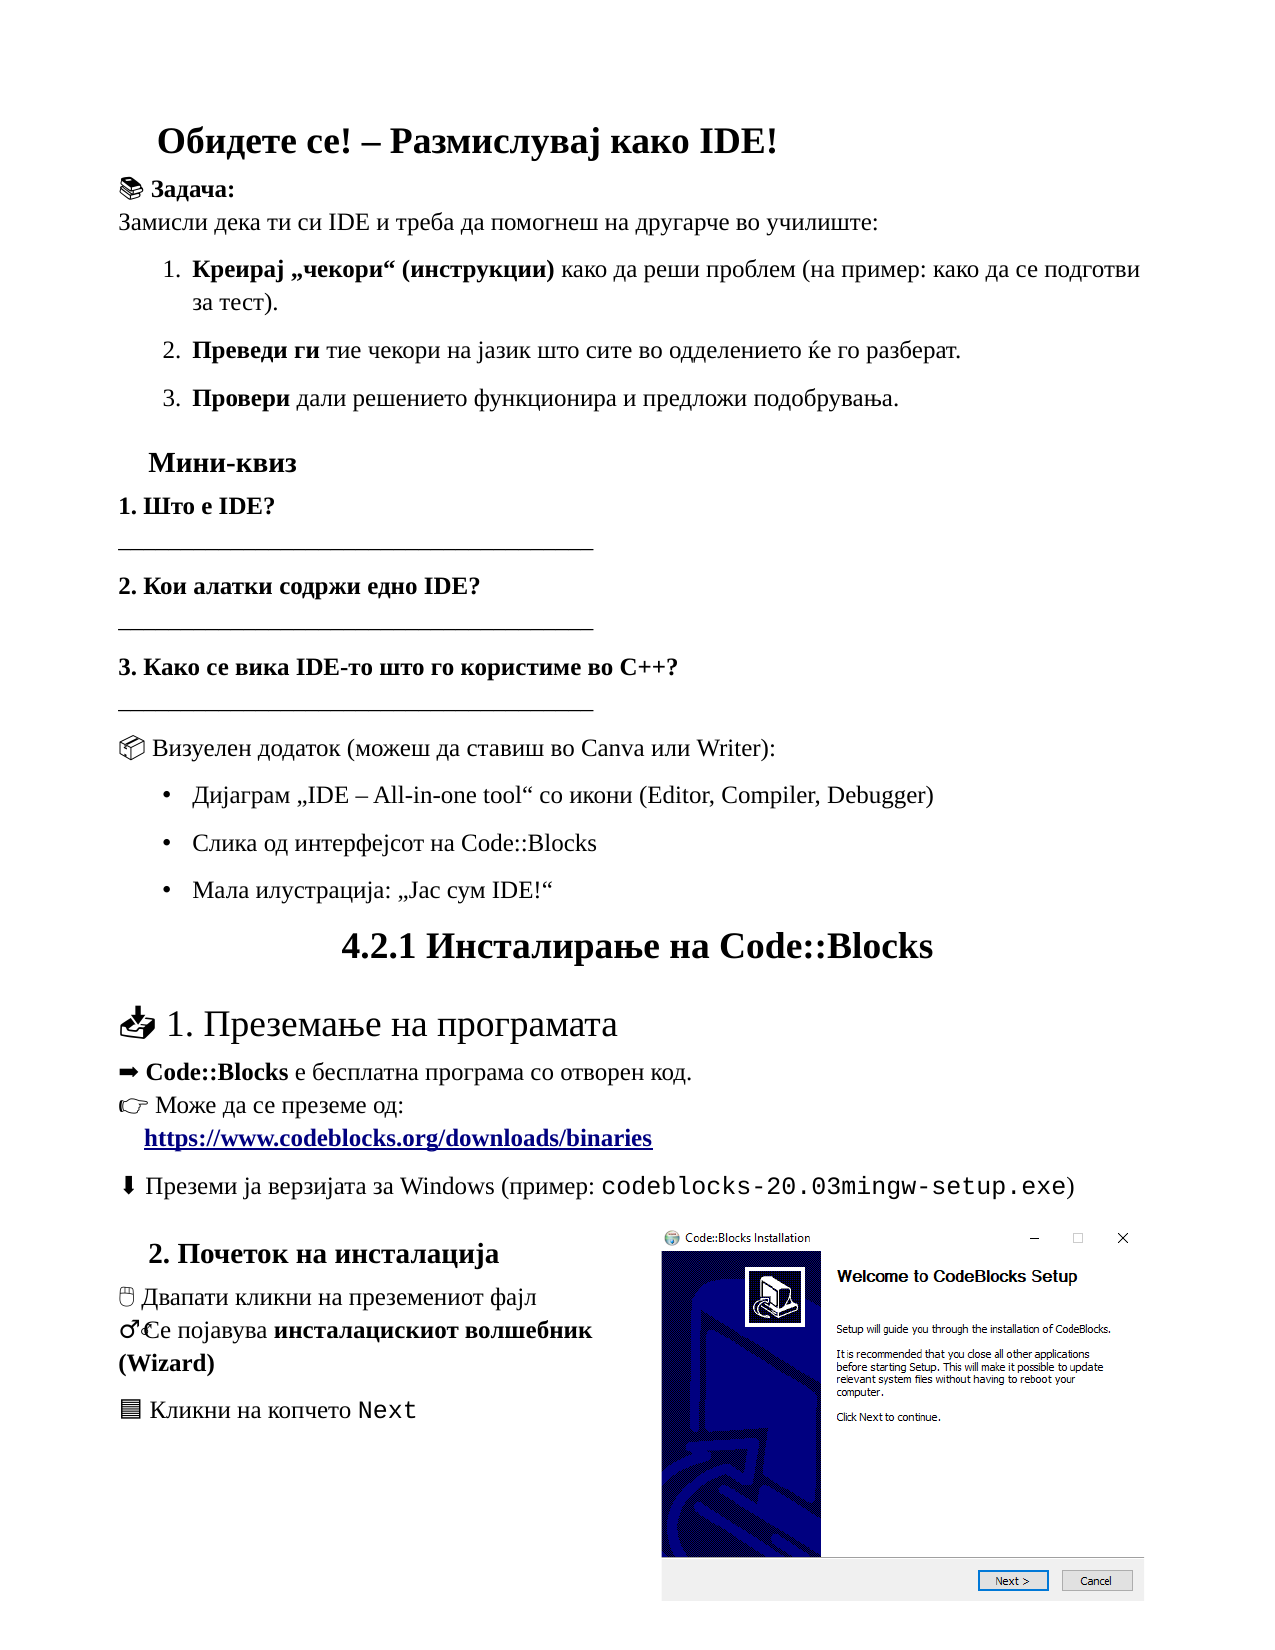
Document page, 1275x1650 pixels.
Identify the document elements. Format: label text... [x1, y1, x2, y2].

text 🖱 Двапати кликни на преземениот фајл 🧙‍♂️ Се појавува инсталацискиот волшебник (Wizard) [118, 1282, 661, 1377]
list Слика од интерфејсот на Code::Blocks [162, 828, 1157, 857]
text 1. Што е IDE? ______________________________________ [118, 491, 1157, 553]
picture [661, 1226, 1145, 1601]
list Дијаграм „IDE – All-in-one tool“ со икони (Editor, Compiler, Debugger) [162, 780, 1157, 809]
text 📚 Задача: Замисли дека ти си IDE и треба да помогнеш на другарче во училиште: [118, 174, 1157, 236]
list Креирај „чекори“ (инструкции) како да реши проблем (на пример: како да се подготви за тест). [162, 254, 1157, 316]
subtitle 📥 1. Преземање на програмата [118, 1002, 1157, 1045]
text 📦 Визуелен додаток (можеш да ставиш во Canva или Writer): [118, 733, 1157, 761]
text 3. Како се вика IDE-то што го користиме во C++? ______________________________________ [118, 652, 1157, 714]
text 4.2.1 Инсталирање на Code::Blocks [118, 923, 1157, 966]
text ➡️ Code::Blocks е бесплатна програма со отворен код. 👉 Може да се преземе од: 🔗 https://www.codeblocks.org/downloads/binaries [118, 1057, 1157, 1152]
text ⬇️ Преземи ја верзијата за Windows (пример: codeblocks-20.03mingw-setup.exe) [118, 1171, 1157, 1202]
list Преведи ги тие чекори на јазик што сите во одделението ќе го разберат. [162, 335, 1157, 364]
subtitle 🧙 2. Почеток на инсталација [118, 1236, 661, 1269]
subtitle 💬 Мини-квиз [118, 445, 1157, 478]
list Провери дали решението функционира и предложи подобрувања. [162, 383, 1157, 411]
subtitle 🎯 Обидете се! – Размислувај како IDE! [118, 118, 1157, 161]
text 🟦 Кликни на копчето Next [118, 1395, 661, 1426]
text 2. Кои алатки содржи едно IDE? ______________________________________ [118, 571, 1157, 633]
list Мала илустрација: „Јас сум IDE!“ [162, 876, 1157, 904]
